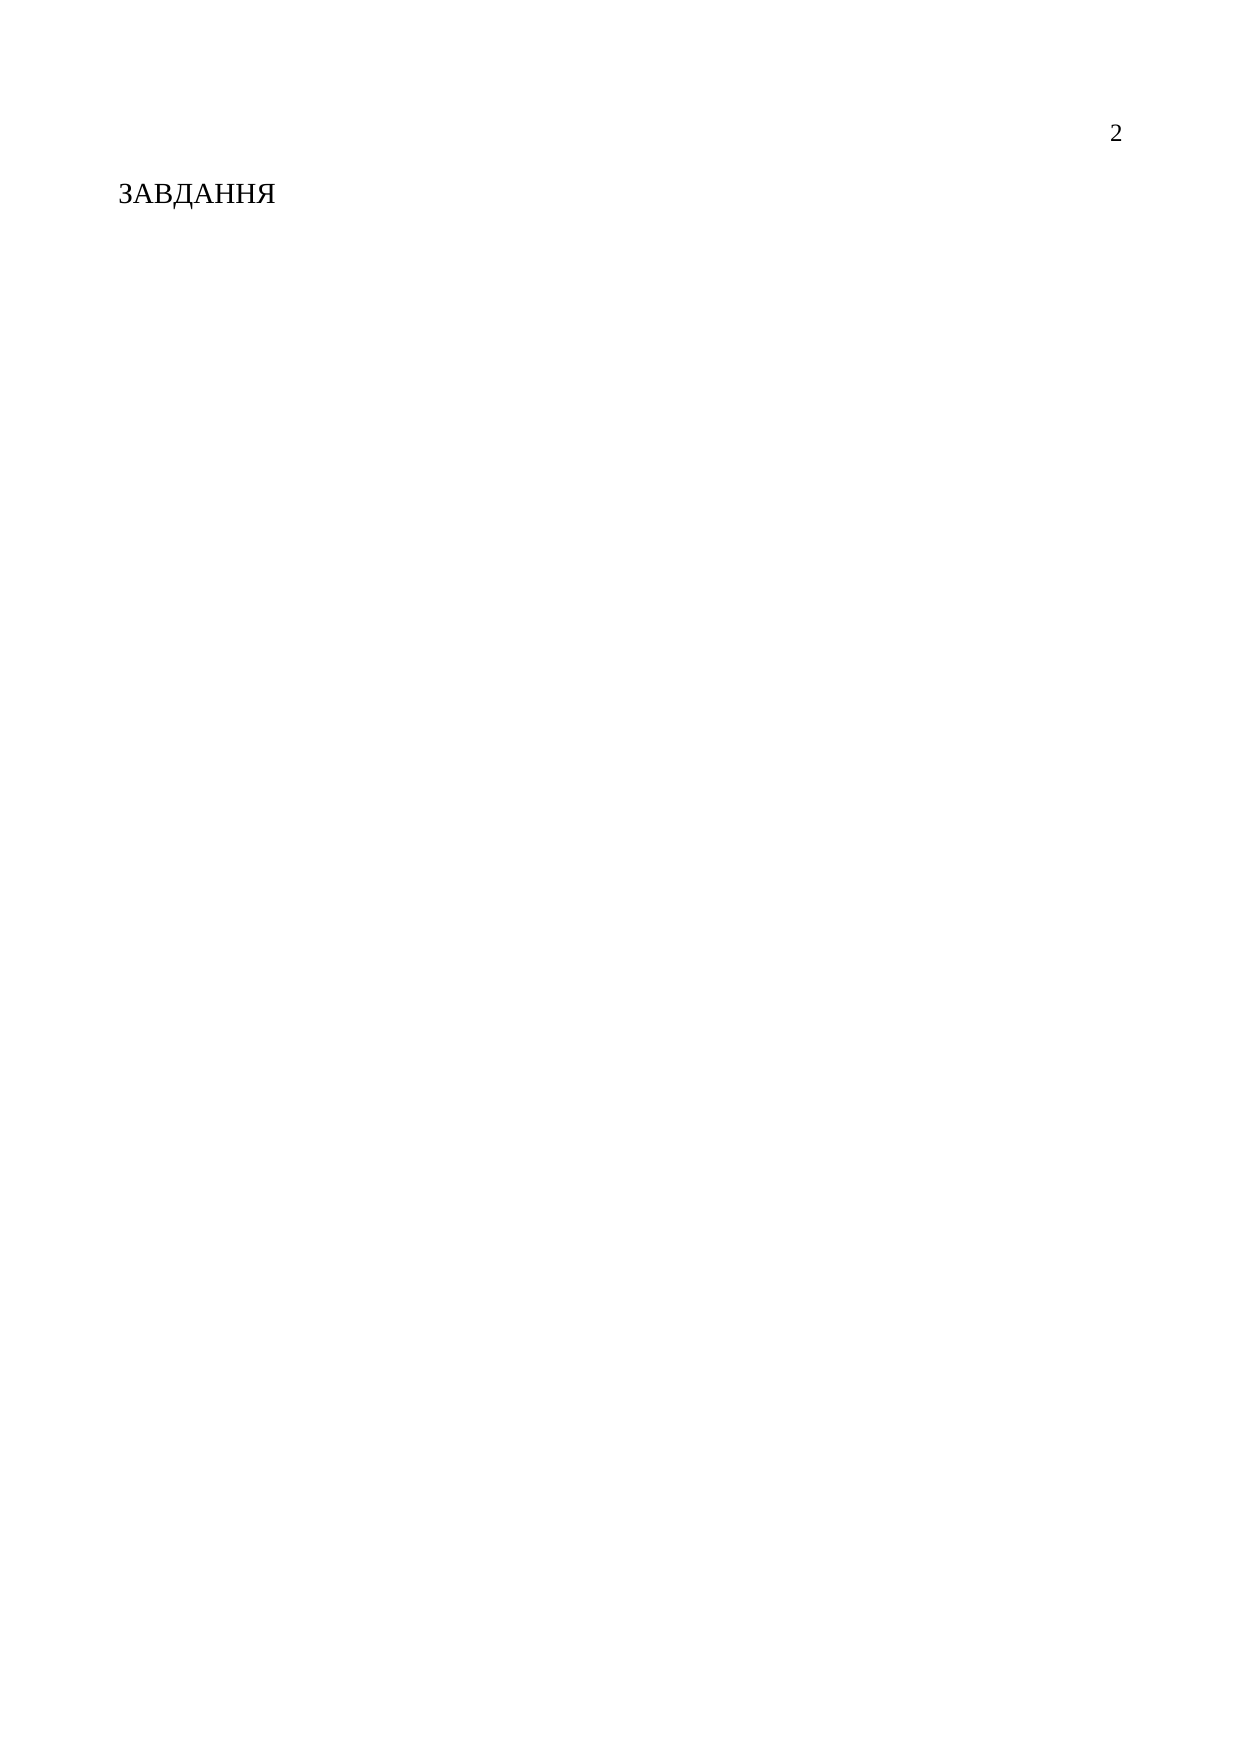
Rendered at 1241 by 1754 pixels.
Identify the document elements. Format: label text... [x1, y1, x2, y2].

text ЗАВДАННЯ [118, 176, 1122, 210]
